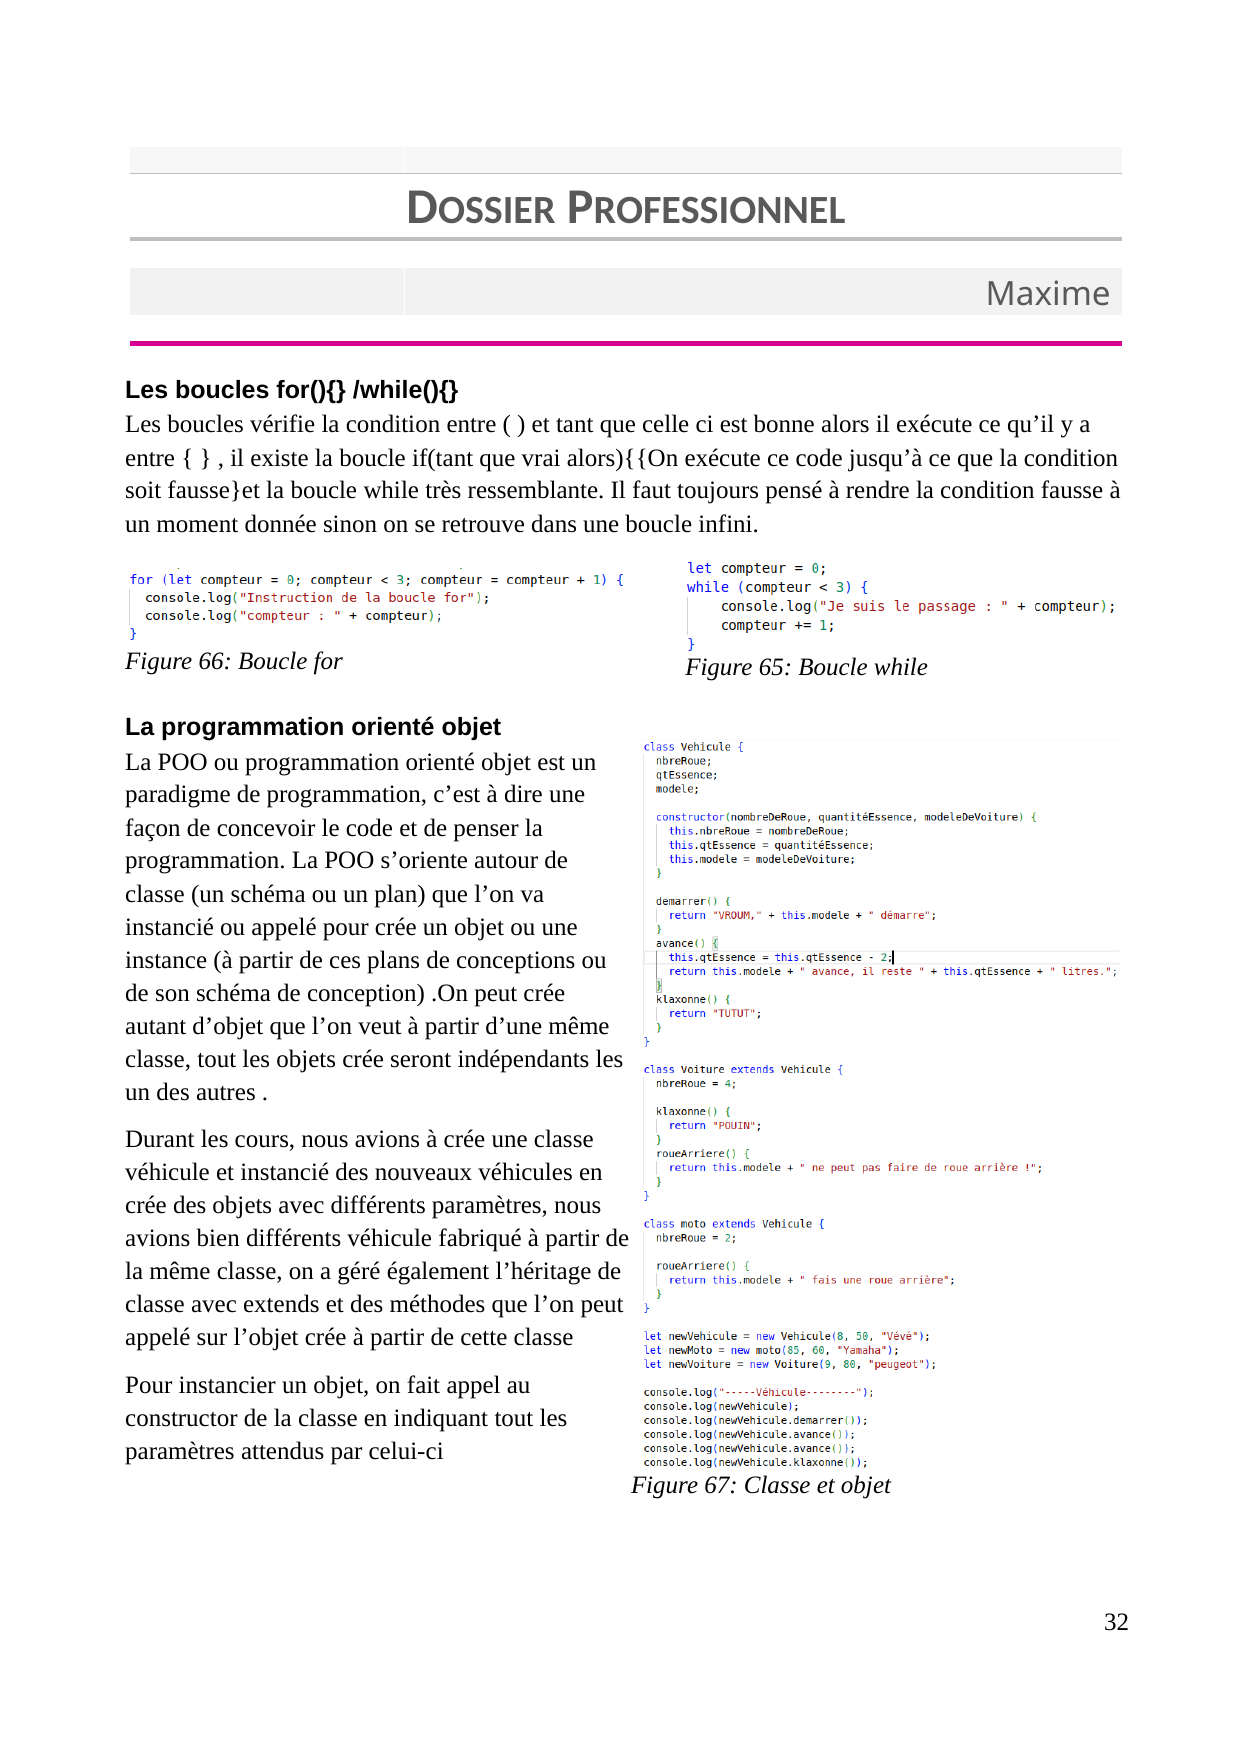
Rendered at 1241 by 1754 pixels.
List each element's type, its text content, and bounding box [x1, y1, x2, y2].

text La POO ou programmation orienté objet est un paradigme de programmation, c’est à dire une façon de concevoir le code et de penser la programmation. La POO s’oriente autour de classe (un schéma ou un plan) que l’on va instancié ou appelé pour crée un objet ou une instance (à partir de ces plans de conceptions ou de son schéma de conception) .On peut crée autant d’objet que l’on veut à partir d’une même classe, tout les objets crée seront indépendants les un des autres . [125, 747, 631, 1106]
picture [685, 561, 1123, 653]
text Figure 67: Classe et objet [631, 739, 1120, 1499]
text Pour instancier un objet, on fait appel au constructor de la classe en indiquant tout les paramètres attendus par celui-ci [125, 1370, 631, 1465]
subtitle Les boucles for(){} /while(){} [125, 374, 1123, 403]
picture [635, 739, 1120, 1470]
text Les boucles vérifie la condition entre ( ) et tant que celle ci est bonne alors il exécute ce qu’il y a entre { } , il existe la boucle if(tant que vrai alors){{On exécute ce code jusqu’à ce que la condition soit fausse}et la boucle while très ressemblante. Il faut toujours pensé à rendre la condition fausse à un moment donnée sinon on se retrouve dans une boucle infini. [125, 409, 1123, 537]
text Figure 65: Boucle while [685, 653, 1123, 681]
subtitle [631, 1499, 1120, 1518]
text Figure 66: Boucle for [125, 646, 628, 675]
text Durant les cours, nous avions à crée une classe véhicule et instancié des nouveaux véhicules en crée des objets avec différents paramètres, nous avions bien différents véhicule fabriqué à partir de la même classe, on a géré également l’héritage de classe avec extends et des méthodes que l’on peut appelé sur l’objet crée à partir de cette classe [125, 1124, 631, 1351]
subtitle La programmation orienté objet [125, 712, 1123, 740]
picture [125, 568, 629, 646]
